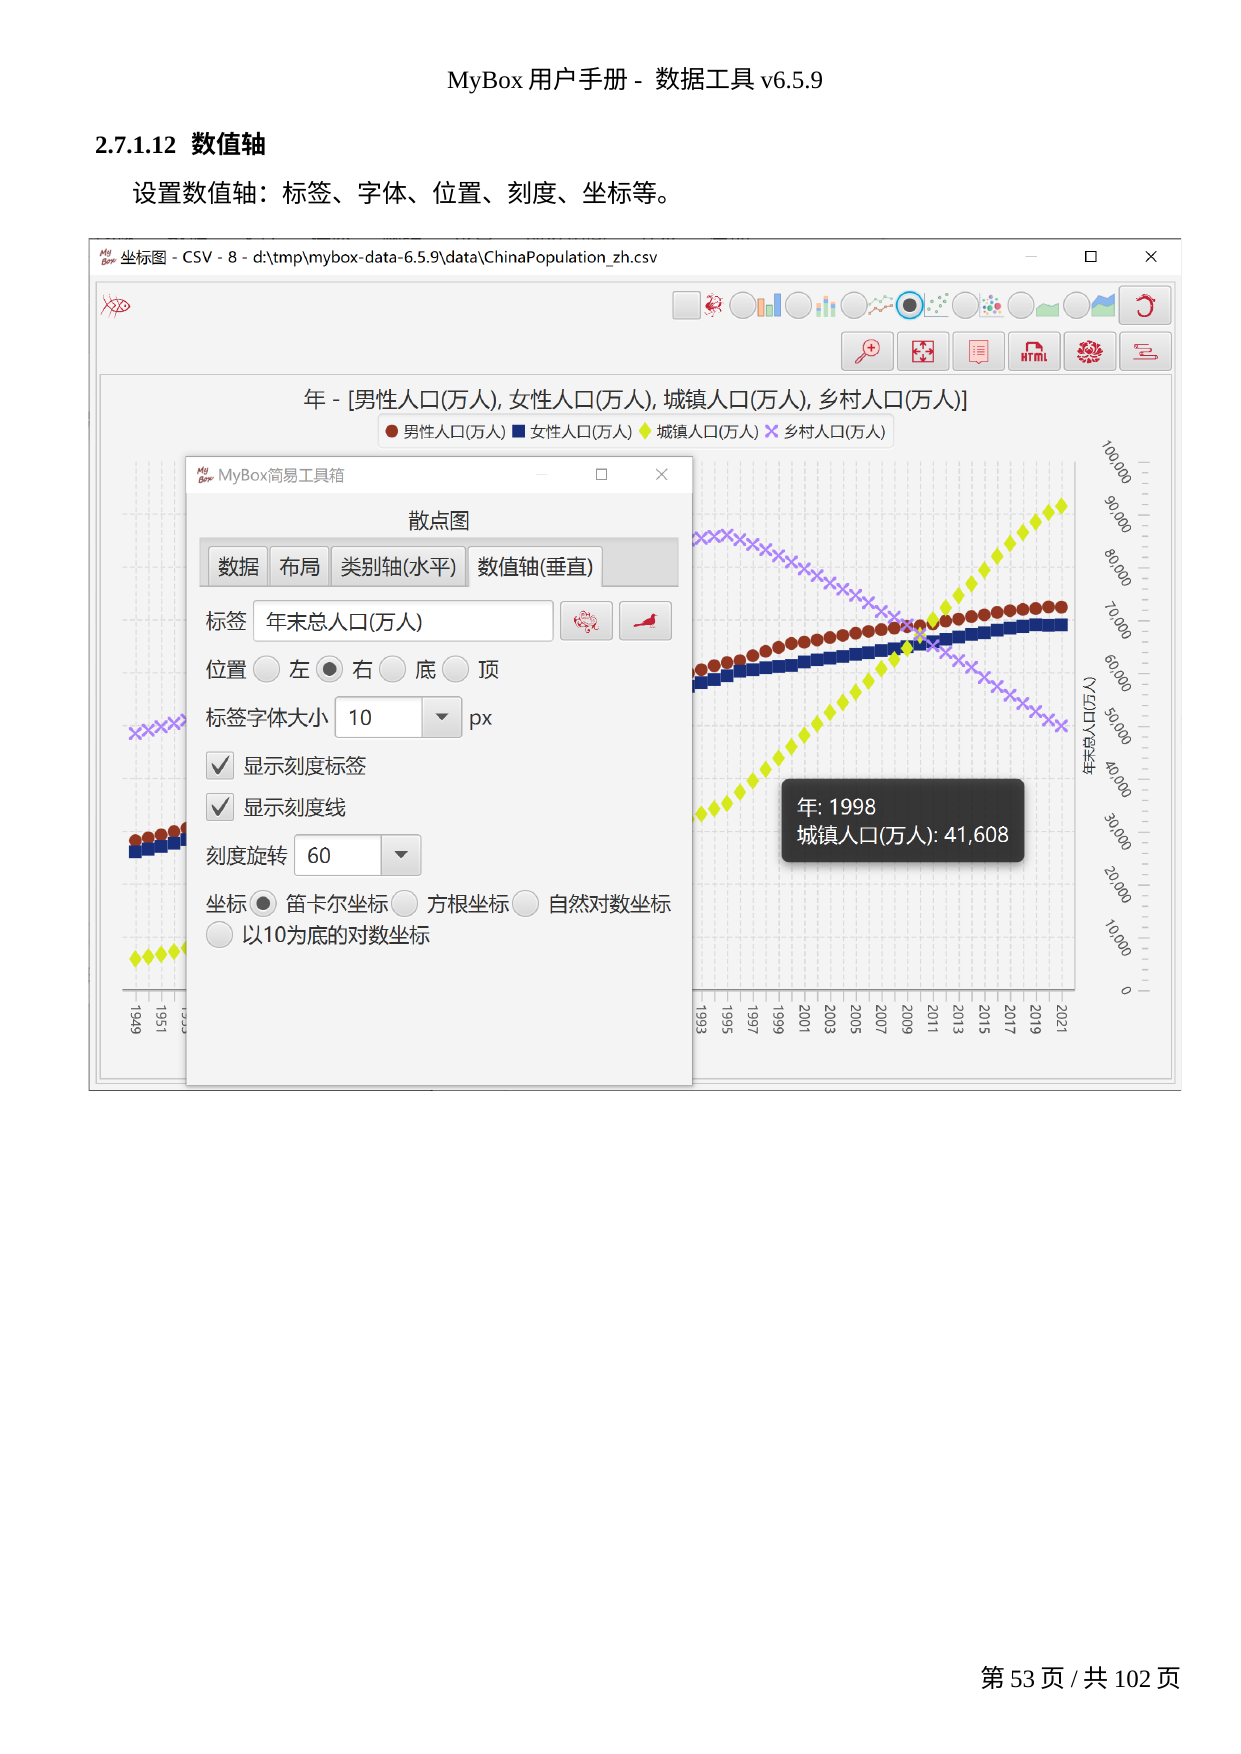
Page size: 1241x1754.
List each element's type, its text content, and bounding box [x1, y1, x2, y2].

picture [88, 238, 1182, 1091]
text 设置数值轴：标签、字体、位置、刻度、坐标等。 [88, 173, 1181, 210]
subtitle 数值轴 [88, 125, 1181, 161]
